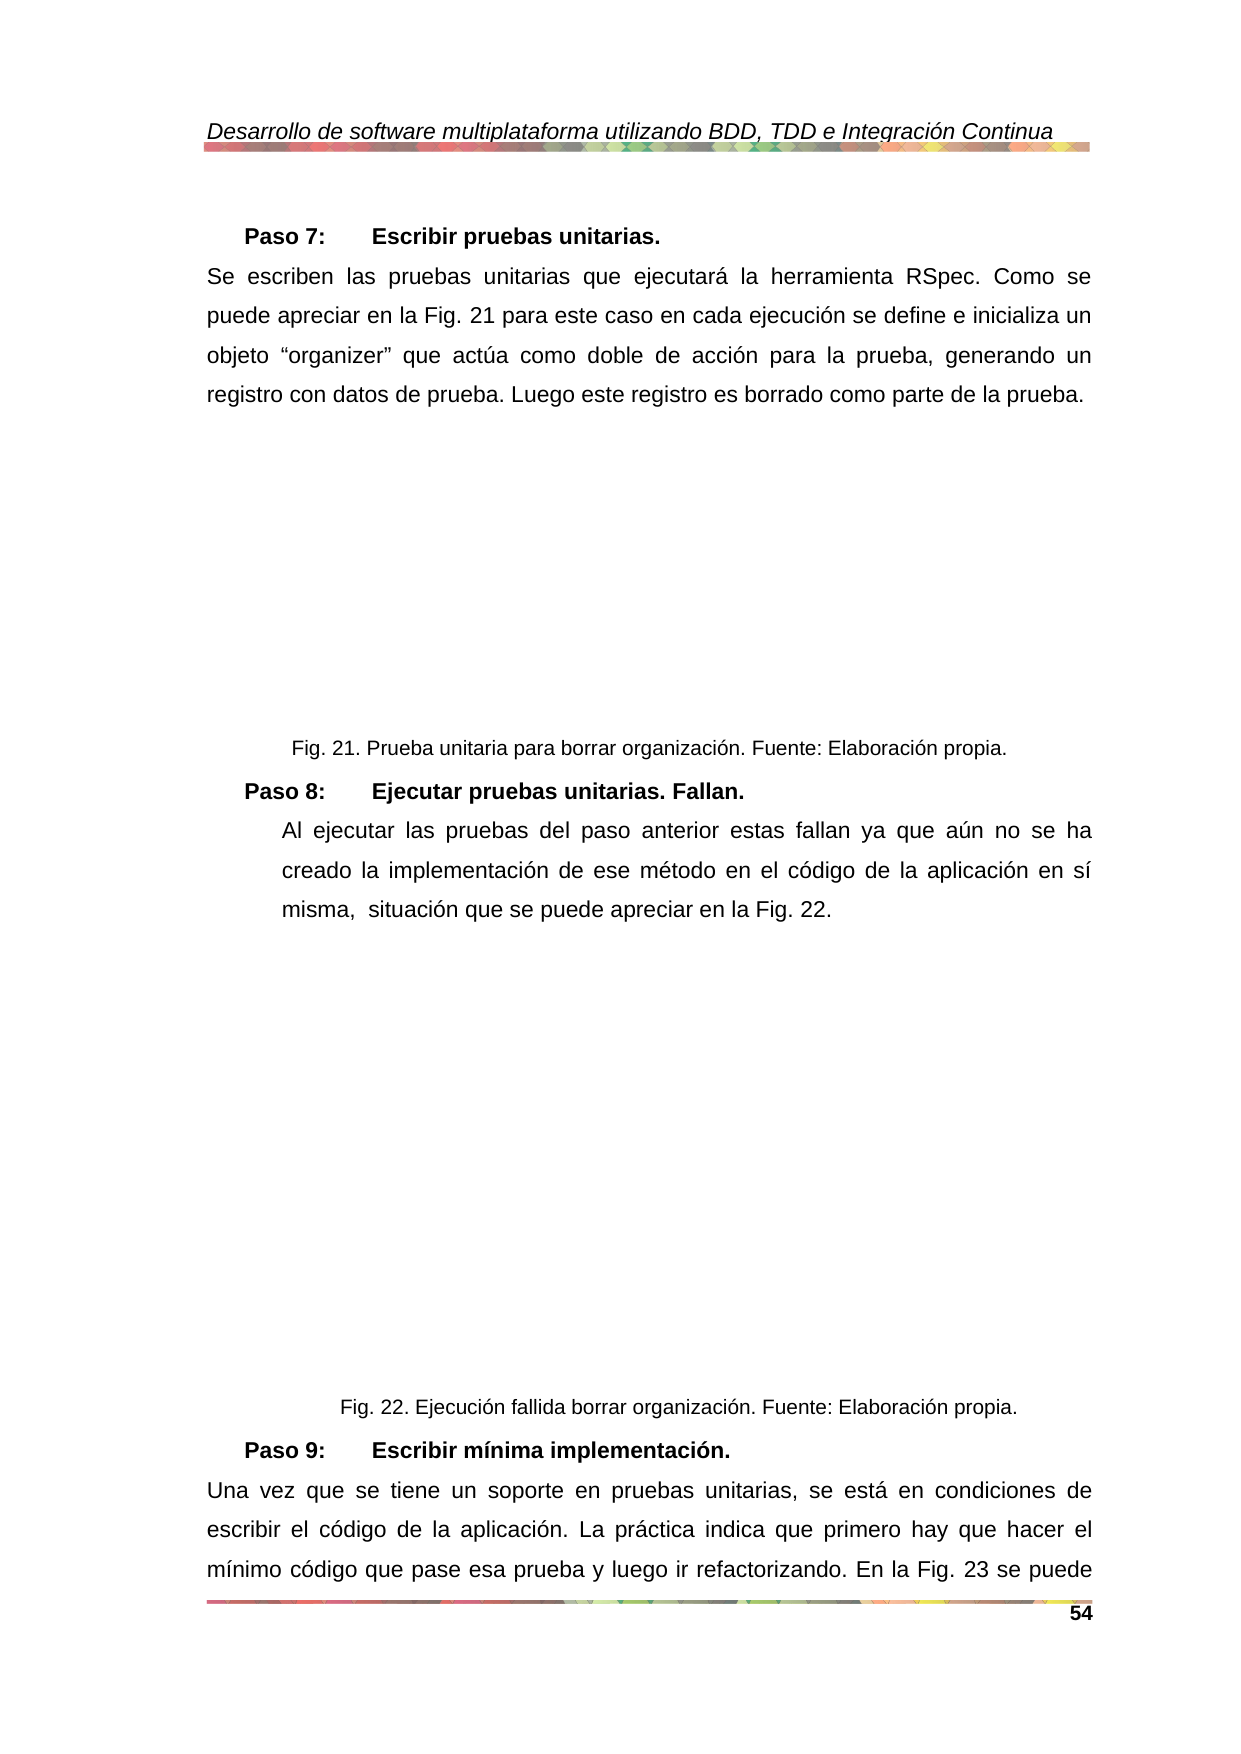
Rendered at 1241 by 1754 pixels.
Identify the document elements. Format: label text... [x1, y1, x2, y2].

list Al ejecutar las pruebas del paso anterior estas fallan ya que aún no se ha creado la implementación de ese método en el código de la aplicación en sí misma, situación que se puede apreciar en la Fig. 22. [244, 817, 1093, 922]
list Escribir pruebas unitarias. [244, 223, 1093, 249]
list Ejecutar pruebas unitarias. Fallan. [244, 778, 1093, 804]
table_cell Fig. 21. Prueba unitaria para borrar organización. Fuente: Elaboración propia. [207, 717, 1093, 778]
text [206, 1600, 1093, 1604]
list Escribir mínima implementación. [244, 1437, 1093, 1464]
table_header [207, 421, 1093, 717]
text Una vez que se tiene un soporte en pruebas unitarias, se está en condiciones de escribir el código de la aplicación. La práctica indica que primero hay que hacer el mínimo código que pase esa prueba y luego ir refactorizando. En la Fig. 23 se puede [207, 1477, 1093, 1582]
table_cell Fig. 22. Ejecución fallida borrar organización. Fuente: Elaboración propia. [207, 1377, 1151, 1437]
table_header [207, 936, 1151, 1377]
text [203, 142, 1090, 152]
text Se escriben las pruebas unitarias que ejecutará la herramienta RSpec. Como se puede apreciar en la Fig. 21 para este caso en cada ejecución se define e inicializa un objeto “organizer” que actúa como doble de acción para la prueba, generando un registro con datos de prueba. Luego este registro es borrado como parte de la prueba. [207, 263, 1093, 407]
